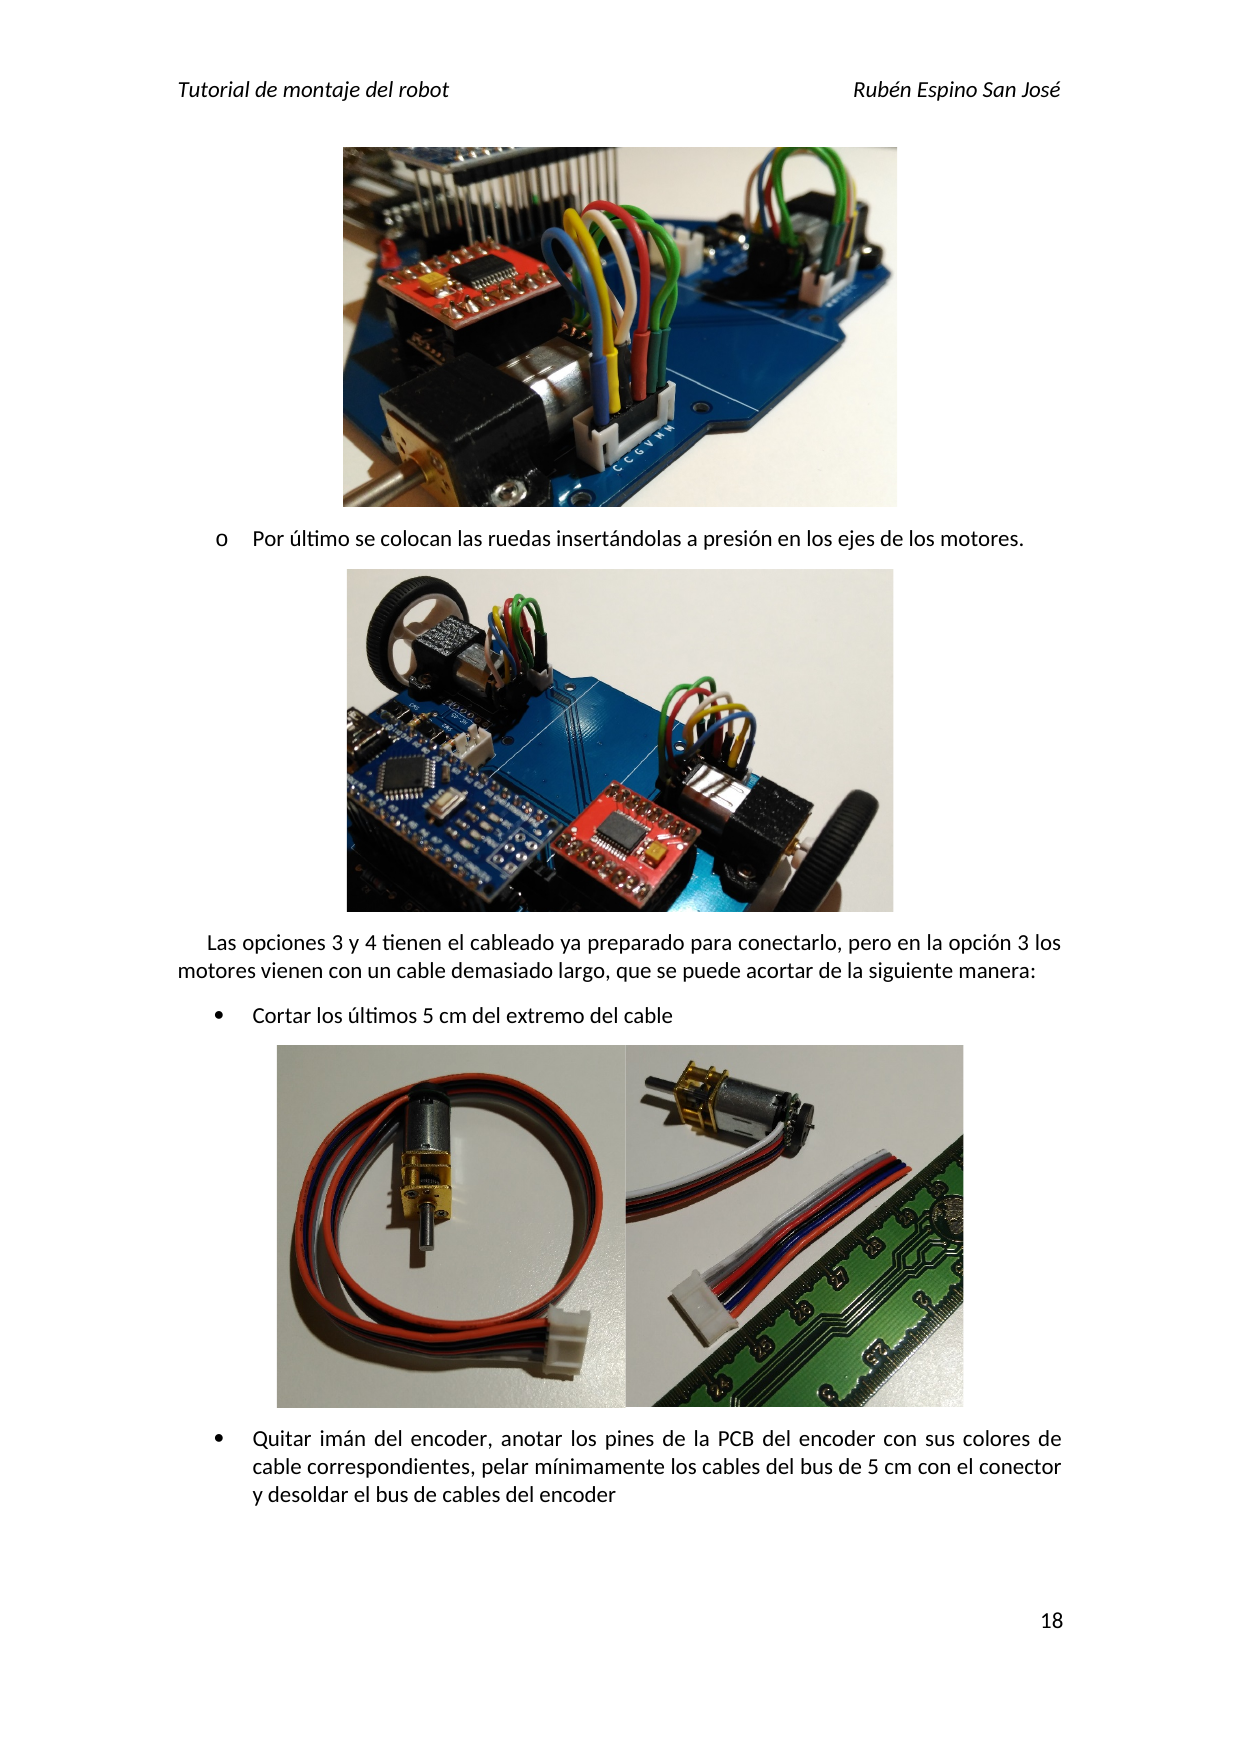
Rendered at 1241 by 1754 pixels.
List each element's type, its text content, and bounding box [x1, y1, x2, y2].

list Quitar imán del encoder, anotar los pines de la PCB del encoder con sus colores de cable correspondientes, pelar mínimamente los cables del bus de 5 cm con el conector y desoldar el bus de cables del encoder [215, 1424, 1063, 1508]
list Cortar los últimos 5 cm del extremo del cable [215, 1001, 1063, 1029]
text Las opciones 3 y 4 tienen el cableado ya preparado para conectarlo, pero en la opción 3 los motores vienen con un cable demasiado largo, que se puede acortar de la siguiente manera: [177, 928, 1063, 984]
list Por último se colocan las ruedas insertándolas a presión en los ejes de los motores. [215, 524, 1063, 553]
